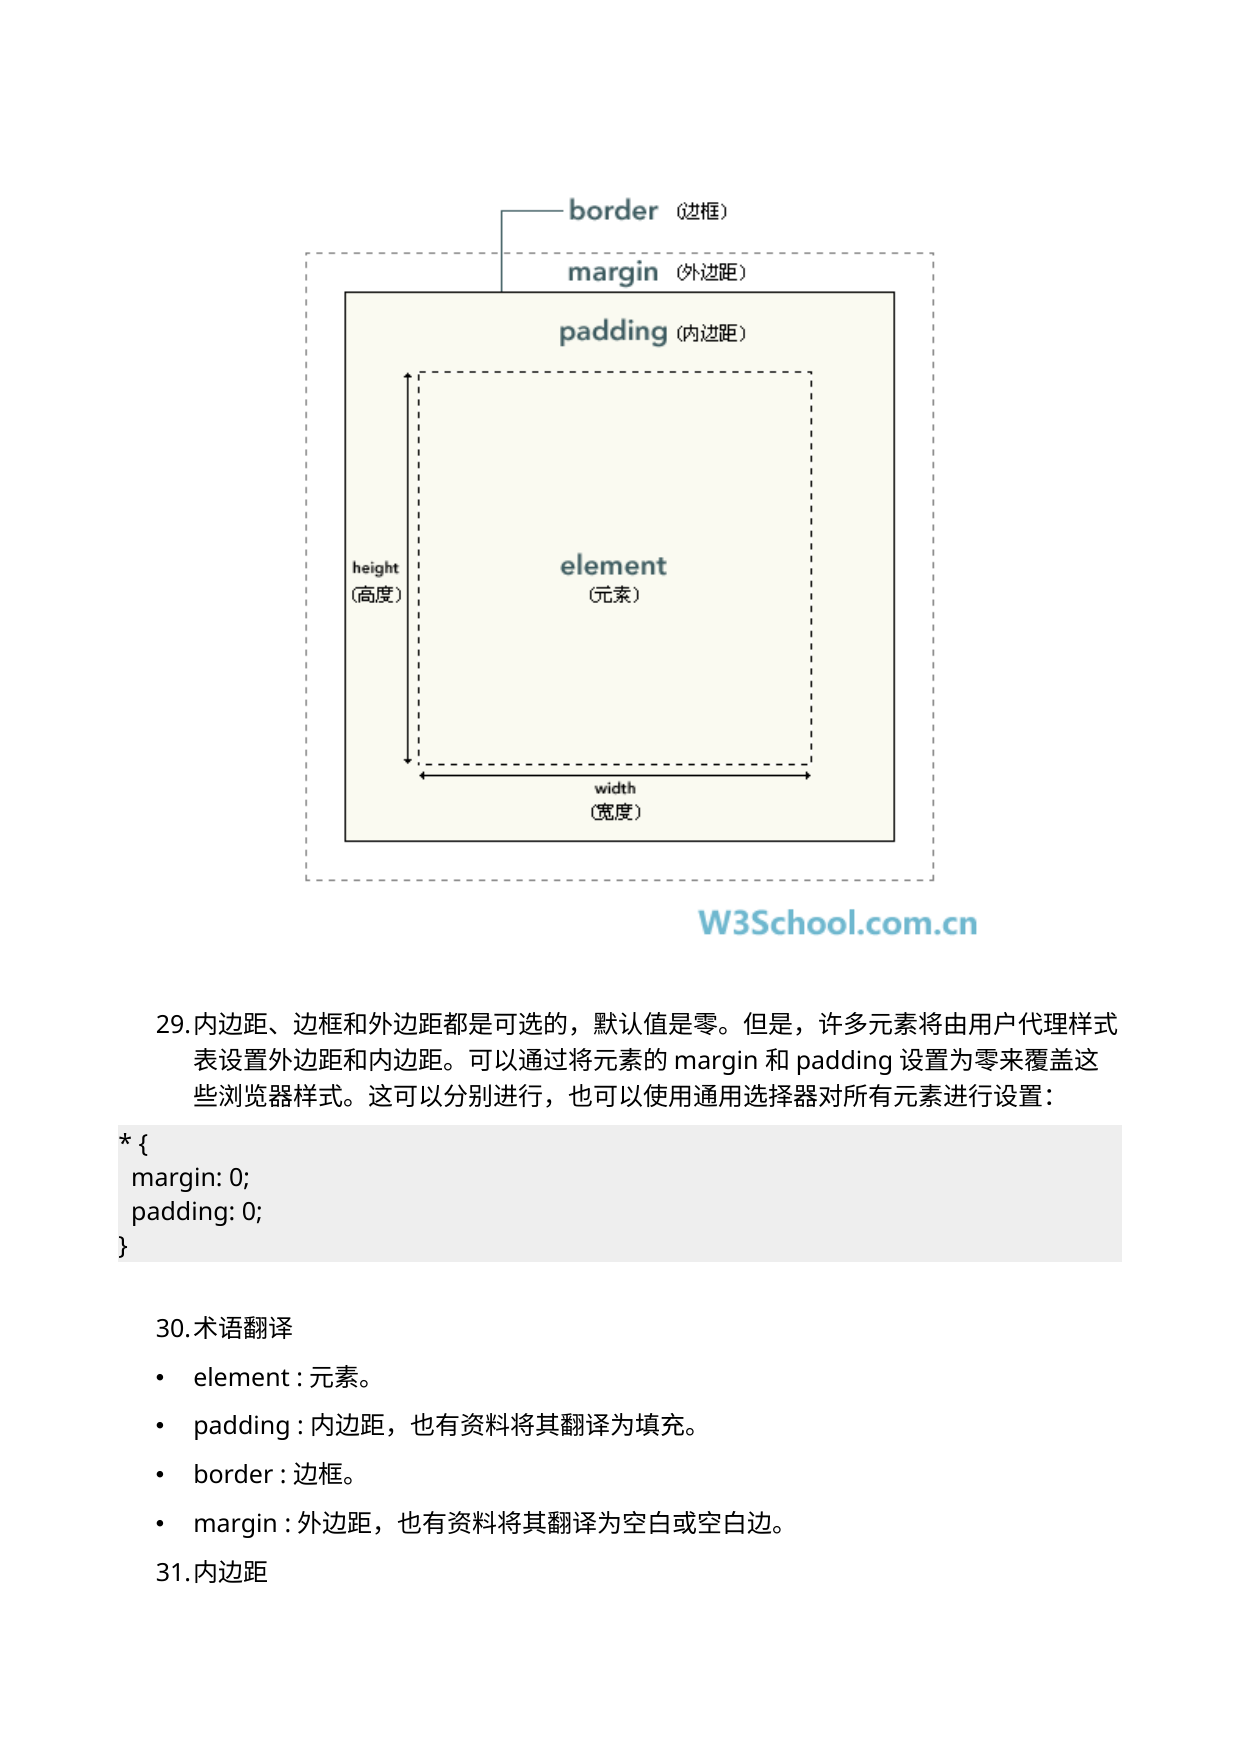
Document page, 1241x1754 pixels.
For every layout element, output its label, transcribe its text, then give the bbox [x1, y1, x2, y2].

list padding : 内边距，也有资料将其翻译为填充。 [156, 1406, 1122, 1442]
list border : 边框。 [156, 1454, 1122, 1491]
list 内边距、边框和外边距都是可选的，默认值是零。但是，许多元素将由用户代理样式表设置外边距和内边距。可以通过将元素的 margin 和 padding 设置为零来覆盖这些浏览器样式。这可以分别进行，也可以使用通用选择器对所有元素进行设置： [156, 1004, 1122, 1113]
list 术语翻译 [156, 1308, 1122, 1344]
list 内边距 [156, 1552, 1122, 1588]
picture [229, 176, 1011, 958]
list element : 元素。 [156, 1357, 1122, 1393]
list margin : 外边距，也有资料将其翻译为空白或空白边。 [156, 1503, 1122, 1539]
table_header * { margin: 0; padding: 0; } [118, 1125, 1122, 1262]
